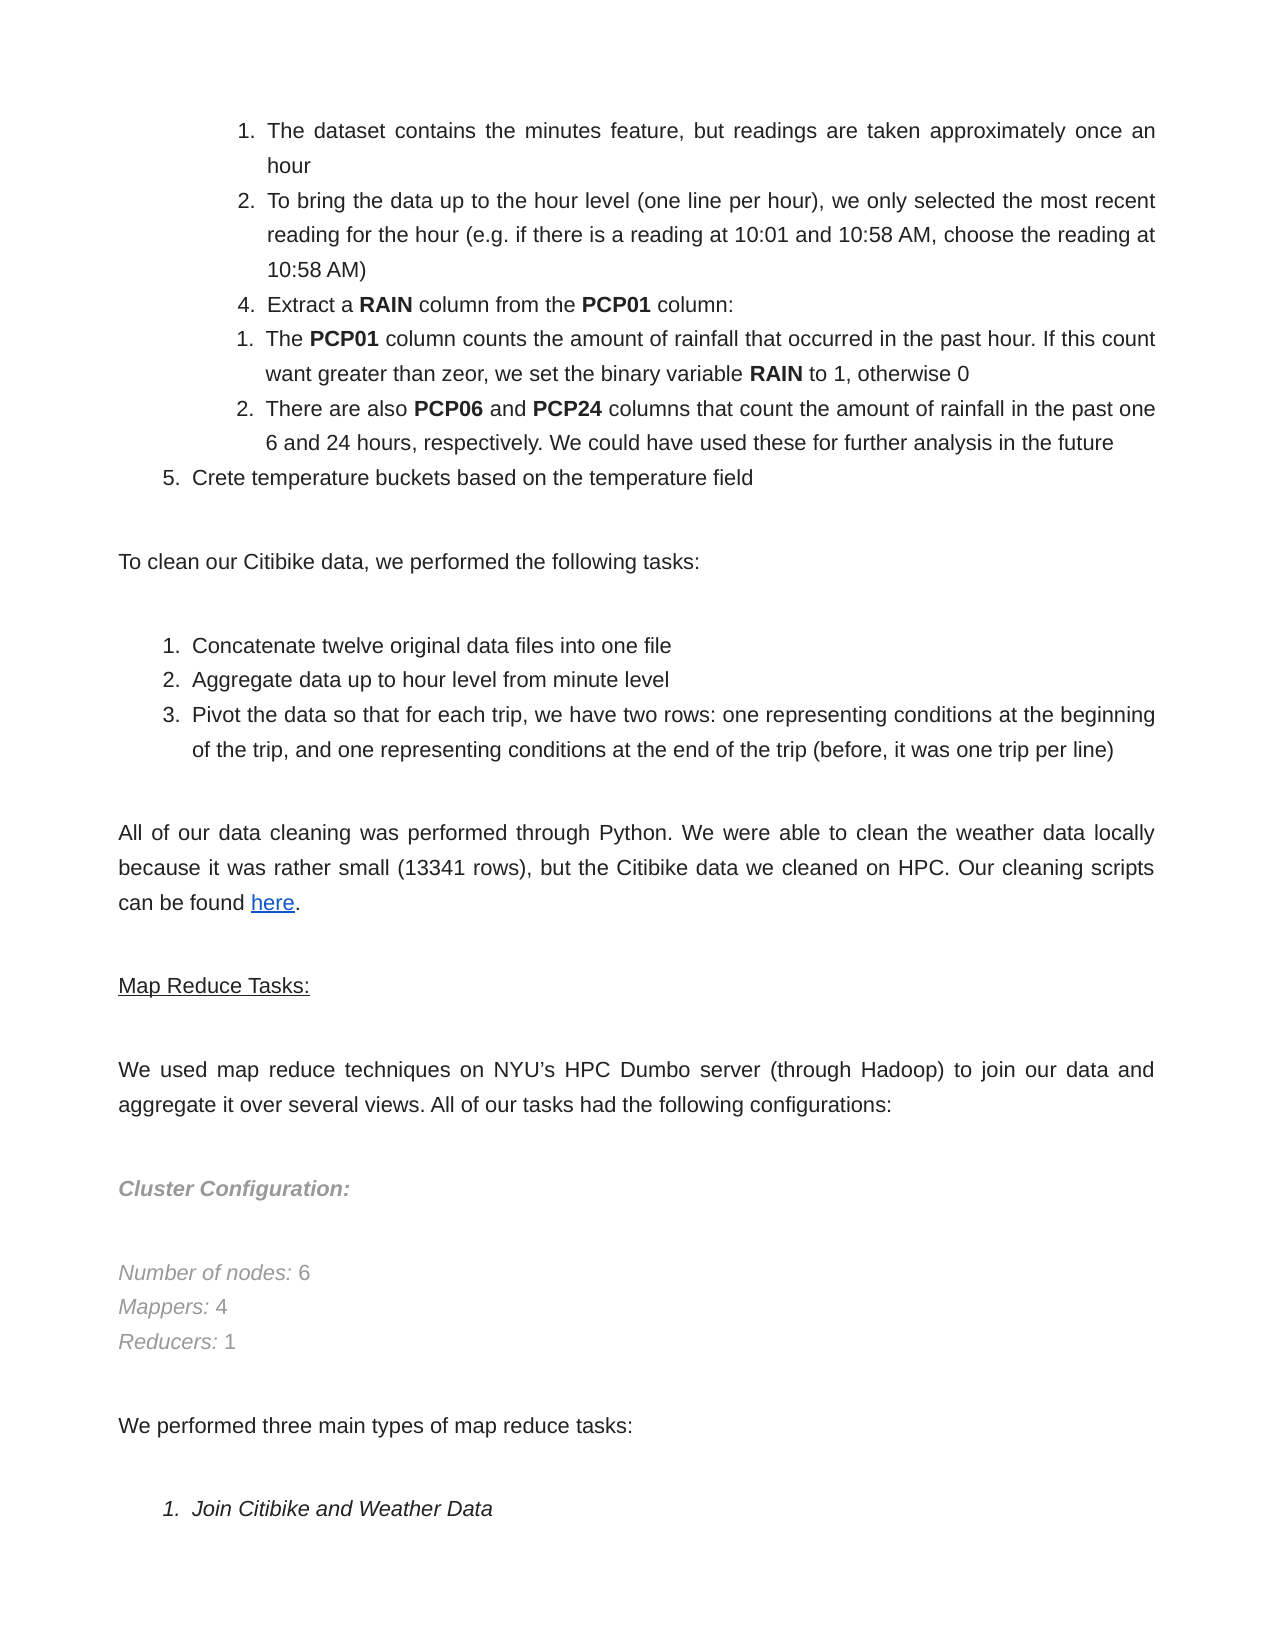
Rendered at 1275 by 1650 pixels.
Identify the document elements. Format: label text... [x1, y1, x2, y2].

text Mappers: 4 [118, 1294, 1157, 1319]
text We performed three main types of map reduce tasks: [118, 1412, 1157, 1438]
list To bring the data up to the hour level (one line per hour), we only selected the most recent reading for the hour (e.g. if there is a reading at 10:01 and 10:58 AM, choose the reading at 10:58 AM) [237, 187, 1157, 282]
text Reducers: 1 [118, 1329, 1157, 1354]
list The PCP01 column counts the amount of rainfall that occurred in the past hour. If this count want greater than zeor, we set the binary variable RAIN to 1, otherwise 0 [236, 326, 1157, 386]
list Crete temperature buckets based on the temperature field [162, 465, 1157, 490]
text Map Reduce Tasks: [118, 973, 1157, 999]
text We used map reduce techniques on NYU’s HPC Dumbo server (through Hadoop) to join our data and aggregate it over several views. All of our tasks had the following configurations: [118, 1057, 1157, 1117]
text Number of nodes: 6 [118, 1259, 1157, 1284]
text To clean our Citibike data, we performed the following tasks: [118, 549, 1157, 574]
list Pivot the data so that for each trip, we have two rows: one representing conditions at the beginning of the trip, and one representing conditions at the end of the trip (before, it was one trip per line) [162, 702, 1157, 762]
list The dataset contains the minutes feature, but readings are taken approximately once an hour [237, 118, 1157, 178]
list Join Citibike and Weather Data [162, 1496, 1157, 1521]
list There are also PCP06 and PCP24 columns that count the amount of rainfall in the past one 6 and 24 hours, respectively. We could have used these for further analysis in the future [236, 396, 1157, 456]
list Aggregate data up to hour level from minute level [162, 667, 1157, 692]
text Cluster Configuration: [118, 1176, 1157, 1201]
list Extract a RAIN column from the PCP01 column: [237, 292, 1157, 317]
text All of our data cleaning was performed through Python. We were able to clean the weather data locally because it was rather small (13341 rows), but the Citibike data we cleaned on HPC. Our cleaning scripts can be found here. [118, 820, 1157, 915]
list Concatenate twelve original data files into one file [162, 632, 1157, 658]
